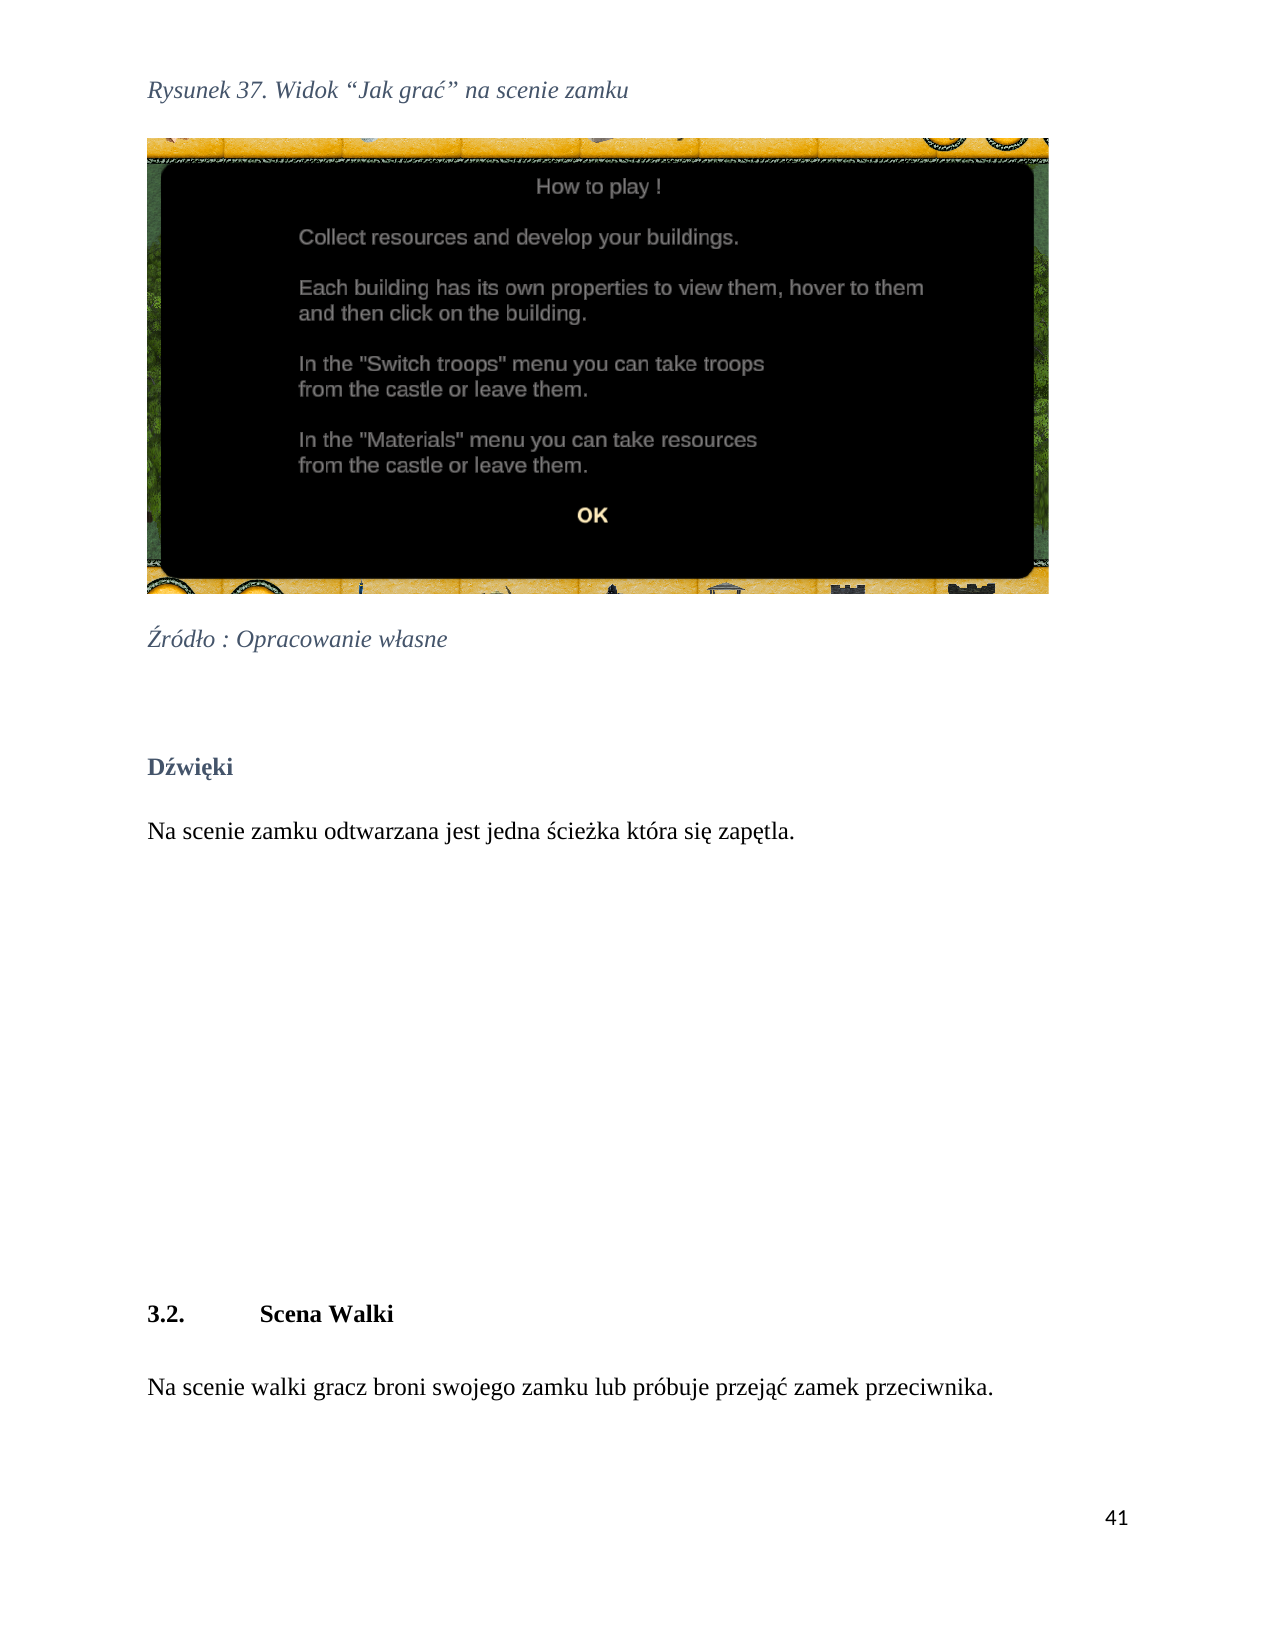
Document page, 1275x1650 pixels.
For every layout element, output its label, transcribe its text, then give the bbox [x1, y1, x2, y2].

text Na scenie zamku odtwarzana jest jedna ścieżka która się zapętla. [147, 816, 1128, 845]
text Dźwięki [147, 752, 1128, 781]
text Rysunek 37. Widok “Jak grać” na scenie zamku [147, 75, 1128, 104]
text Źródło : Opracowanie własne [147, 624, 1128, 653]
text Na scenie walki gracz broni swojego zamku lub próbuje przejąć zamek przeciwnika. [147, 1372, 1128, 1401]
list Scena Walki [147, 1299, 1128, 1327]
